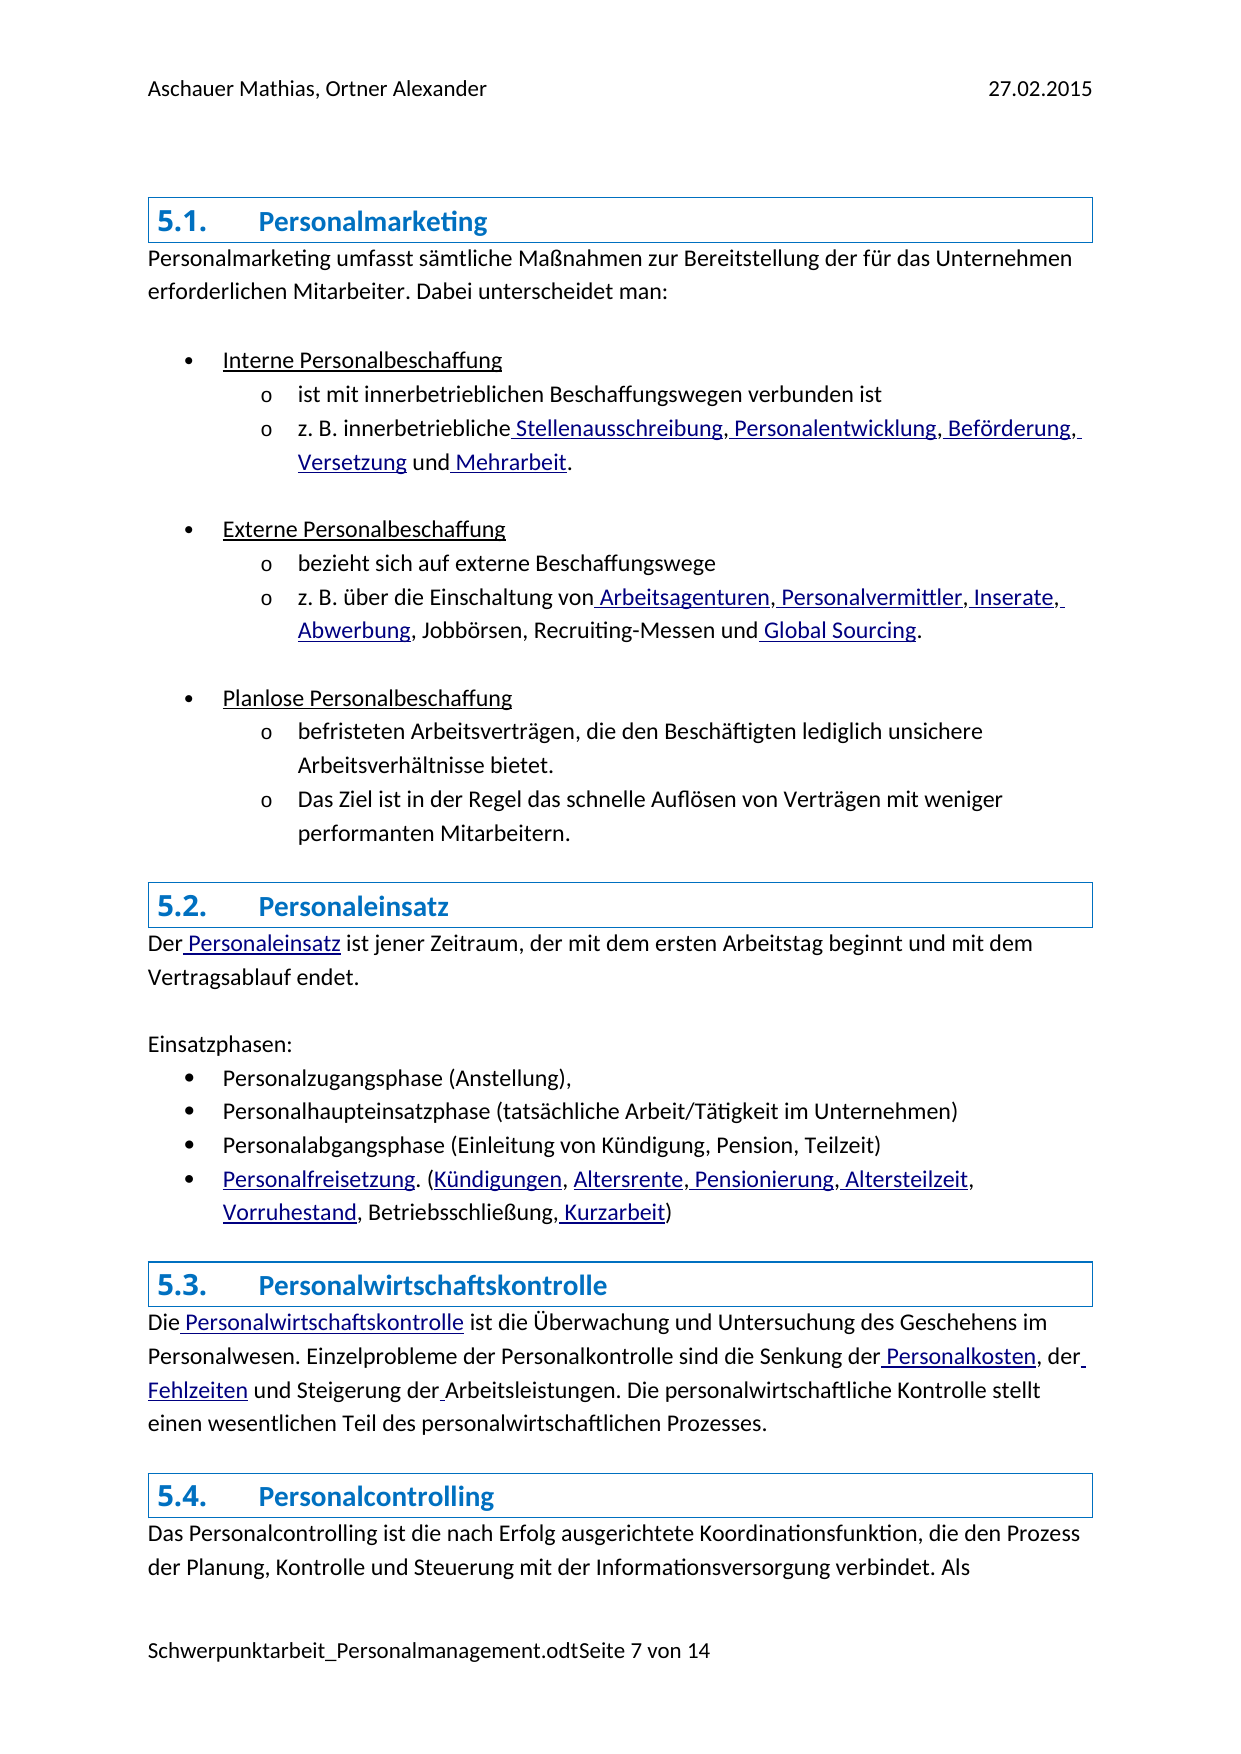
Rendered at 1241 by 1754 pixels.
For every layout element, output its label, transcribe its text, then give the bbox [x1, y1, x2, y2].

list Personalzugangsphase (Anstellung), [185, 1063, 1093, 1092]
list Personaleinsatz [149, 883, 1092, 927]
list Das Ziel ist in der Regel das schnelle Auflösen von Verträgen mit weniger performanten Mitarbeitern. [260, 784, 1093, 847]
list Personalcontrolling [149, 1474, 1092, 1517]
text Die Personalwirtschaftskontrolle ist die Überwachung und Untersuchung des Geschehens im Personalwesen. Einzelprobleme der Personalkontrolle sind die Senkung der Personalkosten, der Fehlzeiten und Steigerung der Arbeitsleistungen. Die personalwirtschaftliche Kontrolle stellt einen wesentlichen Teil des personalwirtschaftlichen Prozesses. [148, 1307, 1093, 1438]
text Einsatzphasen: [148, 1029, 1093, 1058]
list Personalfreisetzung. (Kündigungen, Altersrente, Pensionierung, Altersteilzeit, Vorruhestand, Betriebsschließung, Kurzarbeit) [185, 1164, 1093, 1227]
list befristeten Arbeitsverträgen, die den Beschäftigten lediglich unsichere Arbeitsverhältnisse bietet. [260, 716, 1093, 780]
list z. B. über die Einschaltung von Arbeitsagenturen, Personalvermittler, Inserate, Abwerbung, Jobbörsen, Recruiting-Messen und Global Sourcing. [260, 582, 1093, 645]
list Planlose Personalbeschaffung [185, 683, 1093, 712]
list z. B. innerbetriebliche Stellenausschreibung, Personalentwicklung, Beförderung, Versetzung und Mehrarbeit. [260, 413, 1093, 476]
list Interne Personalbeschaffung [185, 345, 1093, 374]
list Personalwirtschaftskontrolle [149, 1263, 1092, 1306]
list bezieht sich auf externe Beschaffungswege [260, 548, 1093, 577]
list Personalhaupteinsatzphase (tatsächliche Arbeit/Tätigkeit im Unternehmen) [185, 1096, 1093, 1126]
text Der Personaleinsatz ist jener Zeitraum, der mit dem ersten Arbeitstag beginnt und mit dem Vertragsablauf endet. [148, 928, 1093, 991]
list ist mit innerbetrieblichen Beschaffungswegen verbunden ist [260, 379, 1093, 408]
text Personalmarketing umfasst sämtliche Maßnahmen zur Bereitstellung der für das Unternehmen erforderlichen Mitarbeiter. Dabei unterscheidet man: [148, 243, 1093, 306]
list Personalmarketing [149, 198, 1092, 242]
list Personalabgangsphase (Einleitung von Kündigung, Pension, Teilzeit) [185, 1130, 1093, 1159]
list Externe Personalbeschaffung [185, 514, 1093, 543]
text Das Personalcontrolling ist die nach Erfolg ausgerichtete Koordinationsfunktion, die den Prozess der Planung, Kontrolle und Steuerung mit der Informationsversorgung verbindet. Als [148, 1518, 1093, 1581]
